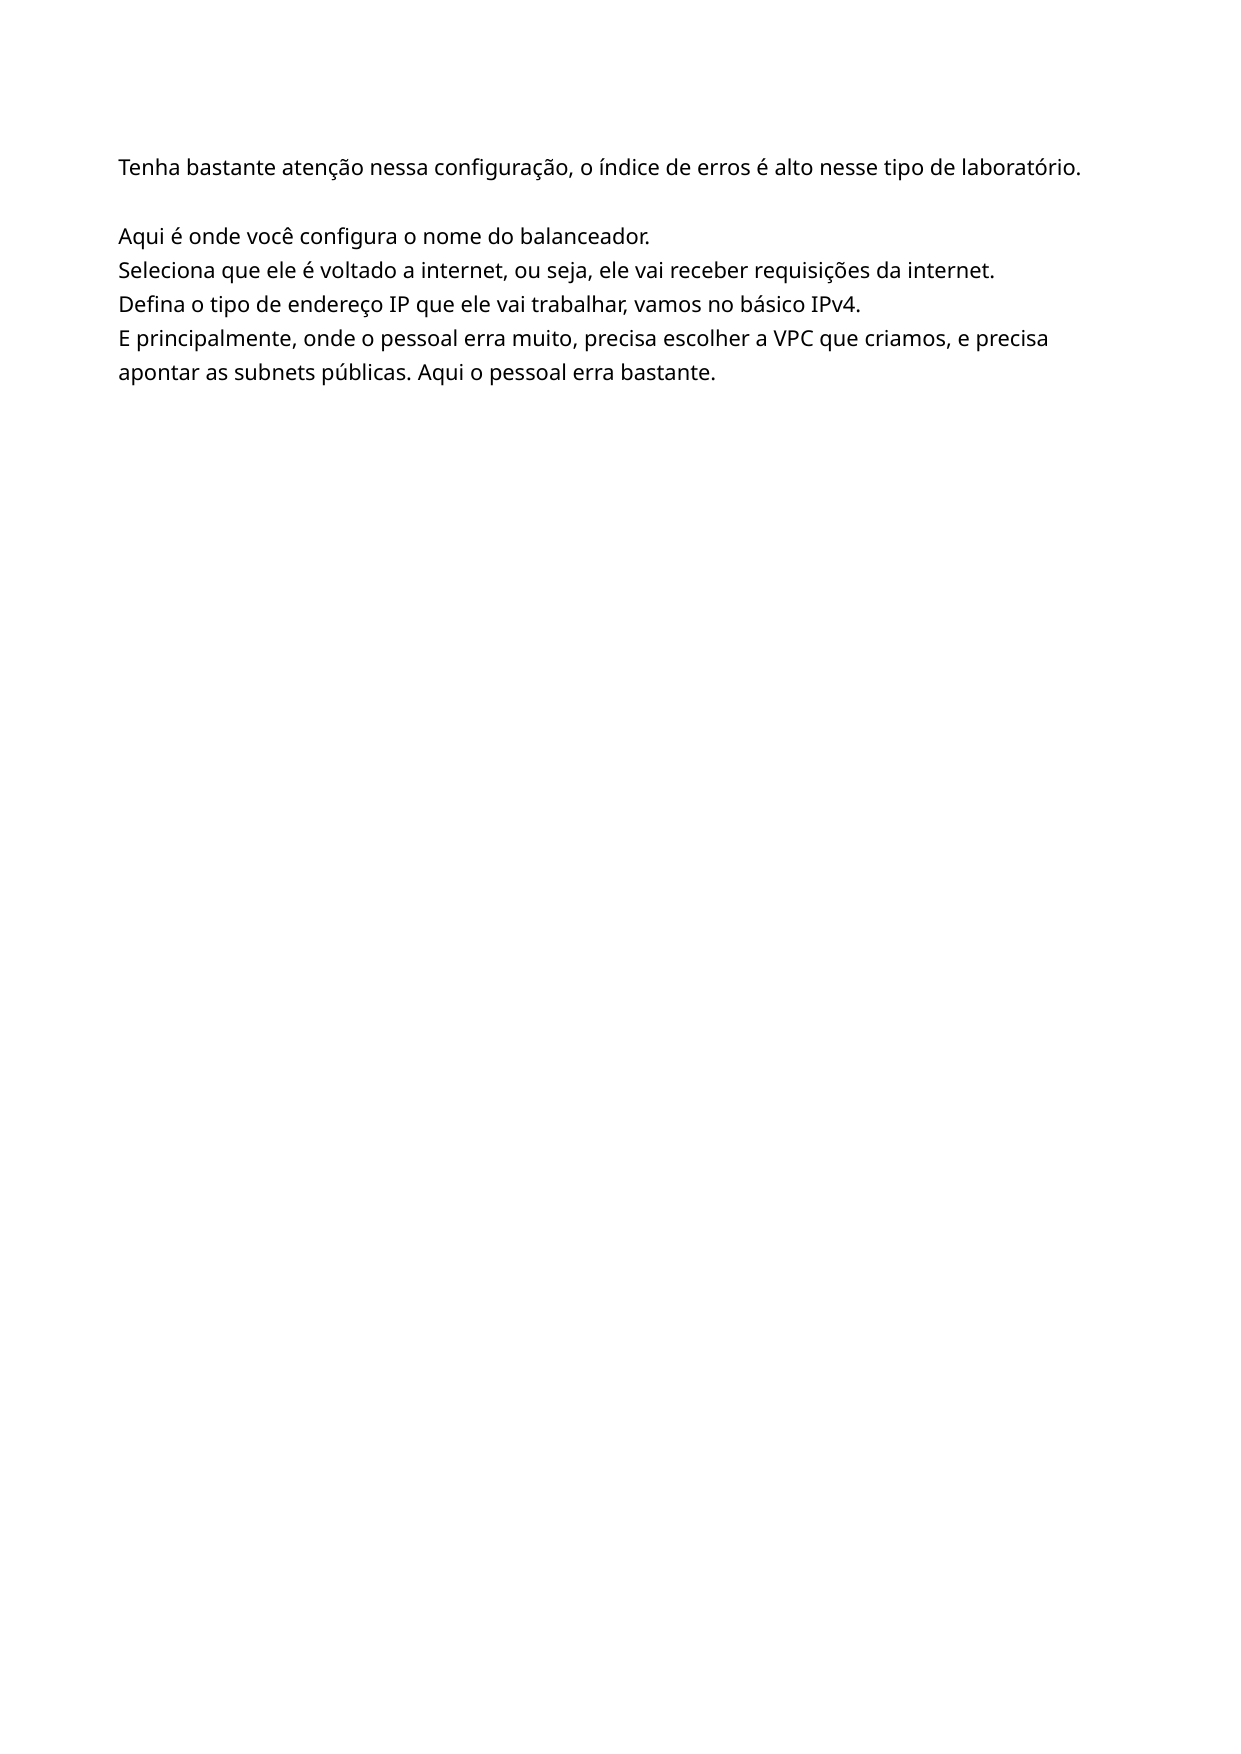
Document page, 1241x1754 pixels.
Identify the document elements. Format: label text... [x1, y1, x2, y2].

text Aqui é onde você configura o nome do balanceador. [118, 221, 1122, 250]
text E principalmente, onde o pessoal erra muito, precisa escolher a VPC que criamos, e precisa apontar as subnets públicas. Aqui o pessoal erra bastante. [118, 323, 1122, 387]
text Tenha bastante atenção nessa configuração, o índice de erros é alto nesse tipo de laboratório. [118, 152, 1122, 182]
text Defina o tipo de endereço IP que ele vai trabalhar, vamos no básico IPv4. [118, 289, 1122, 319]
text Seleciona que ele é voltado a internet, ou seja, ele vai receber requisições da internet. [118, 255, 1122, 284]
